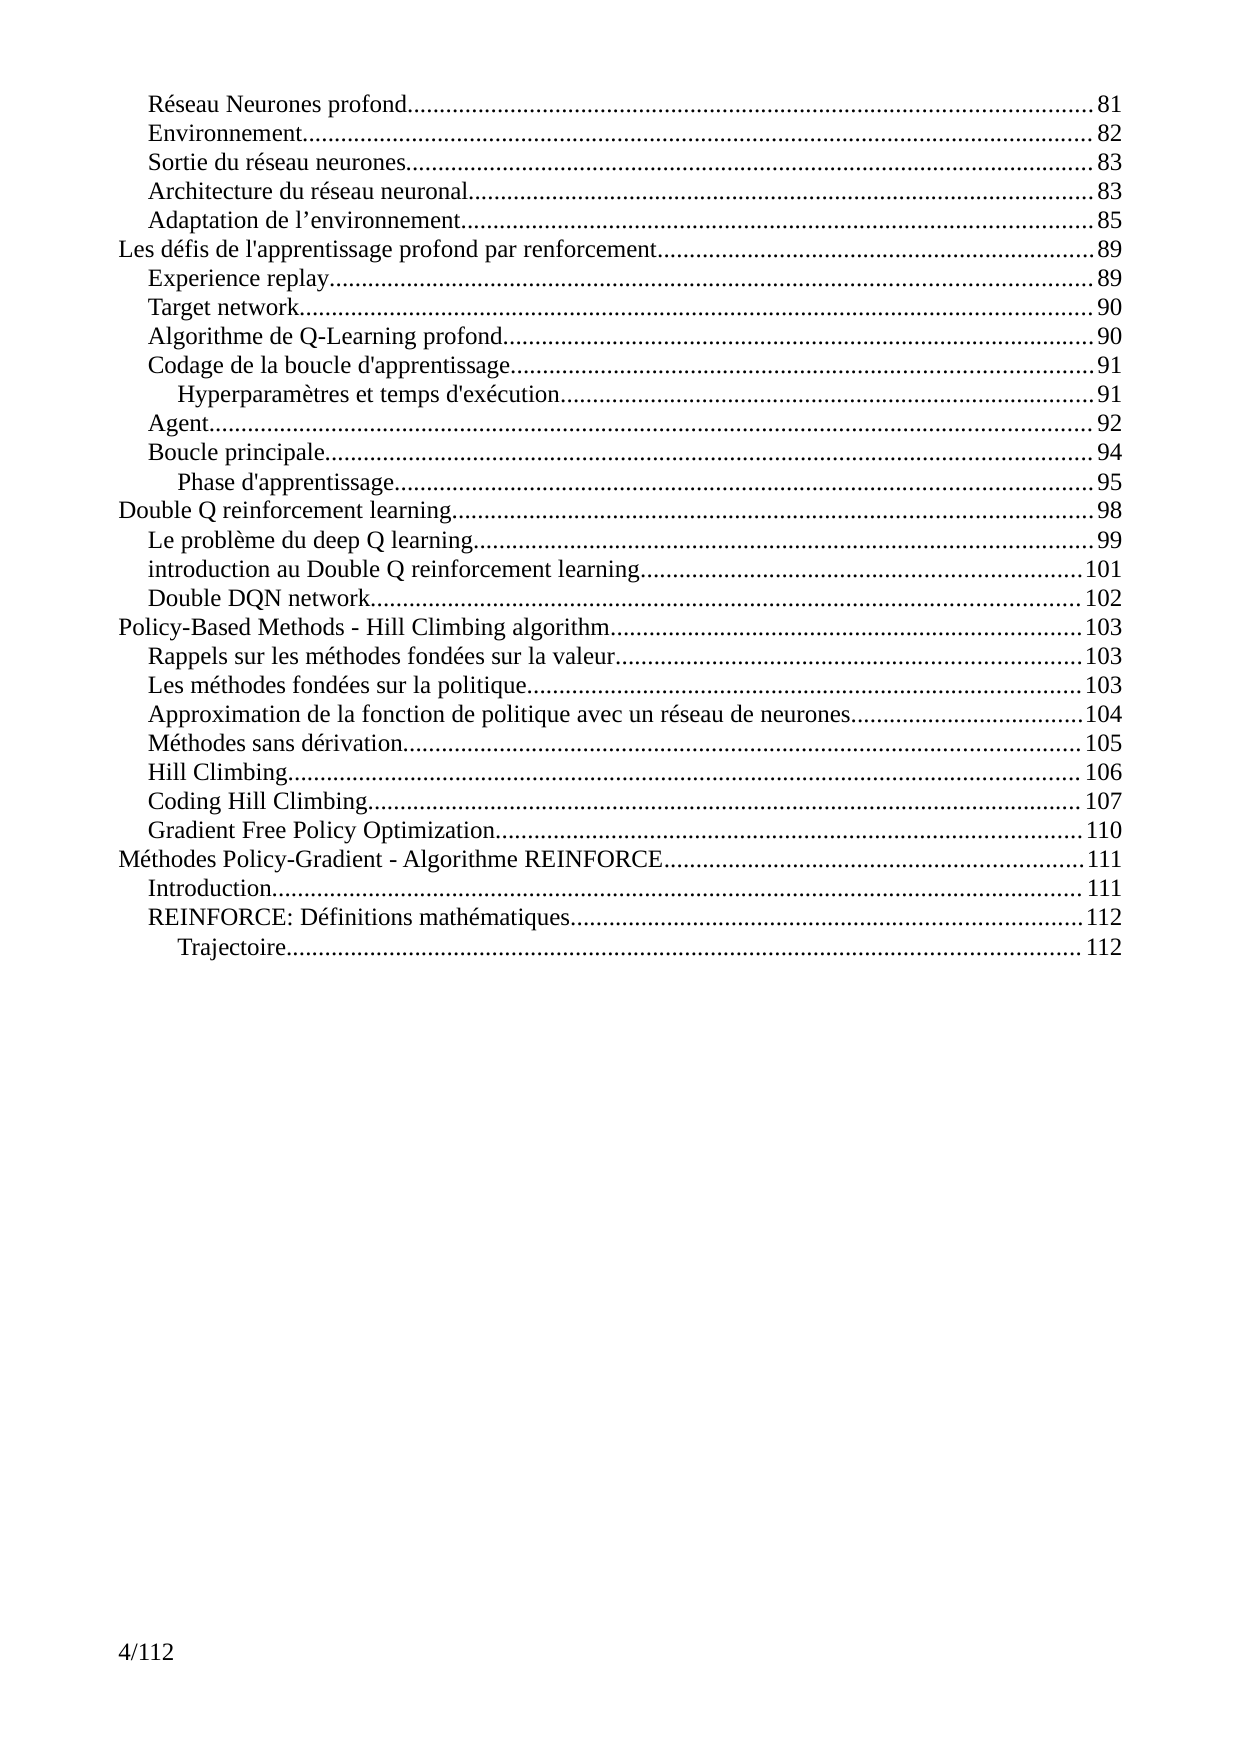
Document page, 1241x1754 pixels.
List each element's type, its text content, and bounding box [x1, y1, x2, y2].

text Approximation de la fonction de politique avec un réseau de neurones 104 [148, 699, 1122, 728]
text Adaptation de l’environnement 85 [148, 205, 1122, 234]
text Phase d'apprentissage 95 [177, 466, 1122, 495]
text Environnement 82 [148, 118, 1122, 147]
text Les méthodes fondées sur la politique 103 [148, 670, 1122, 699]
text Les défis de l'apprentissage profond par renforcement 89 [118, 234, 1122, 263]
text Le problème du deep Q learning 99 [148, 524, 1122, 553]
text Target network 90 [148, 292, 1122, 321]
text Trajectoire 112 [177, 931, 1122, 960]
text Réseau Neurones profond 81 [148, 88, 1122, 118]
text Boucle principale 94 [148, 437, 1122, 466]
text Sortie du réseau neurones 83 [148, 147, 1122, 176]
text Coding Hill Climbing 107 [148, 786, 1122, 815]
text Introduction 111 [148, 873, 1122, 902]
text Policy-Based Methods - Hill Climbing algorithm 103 [118, 612, 1122, 641]
text Agent 92 [148, 408, 1122, 437]
text Algorithme de Q-Learning profond 90 [148, 321, 1122, 350]
text Méthodes Policy-Gradient - Algorithme REINFORCE 111 [118, 844, 1122, 873]
text Rappels sur les méthodes fondées sur la valeur 103 [148, 641, 1122, 670]
text Méthodes sans dérivation 105 [148, 728, 1122, 757]
text introduction au Double Q reinforcement learning 101 [148, 553, 1122, 583]
text Double DQN network 102 [148, 583, 1122, 612]
text Experience replay 89 [148, 263, 1122, 292]
text Architecture du réseau neuronal 83 [148, 176, 1122, 205]
text Double Q reinforcement learning 98 [118, 495, 1122, 524]
text REINFORCE: Définitions mathématiques 112 [148, 902, 1122, 931]
text Gradient Free Policy Optimization 110 [148, 815, 1122, 844]
text Hill Climbing 106 [148, 757, 1122, 786]
text Hyperparamètres et temps d'exécution 91 [177, 379, 1122, 408]
text Codage de la boucle d'apprentissage 91 [148, 350, 1122, 379]
